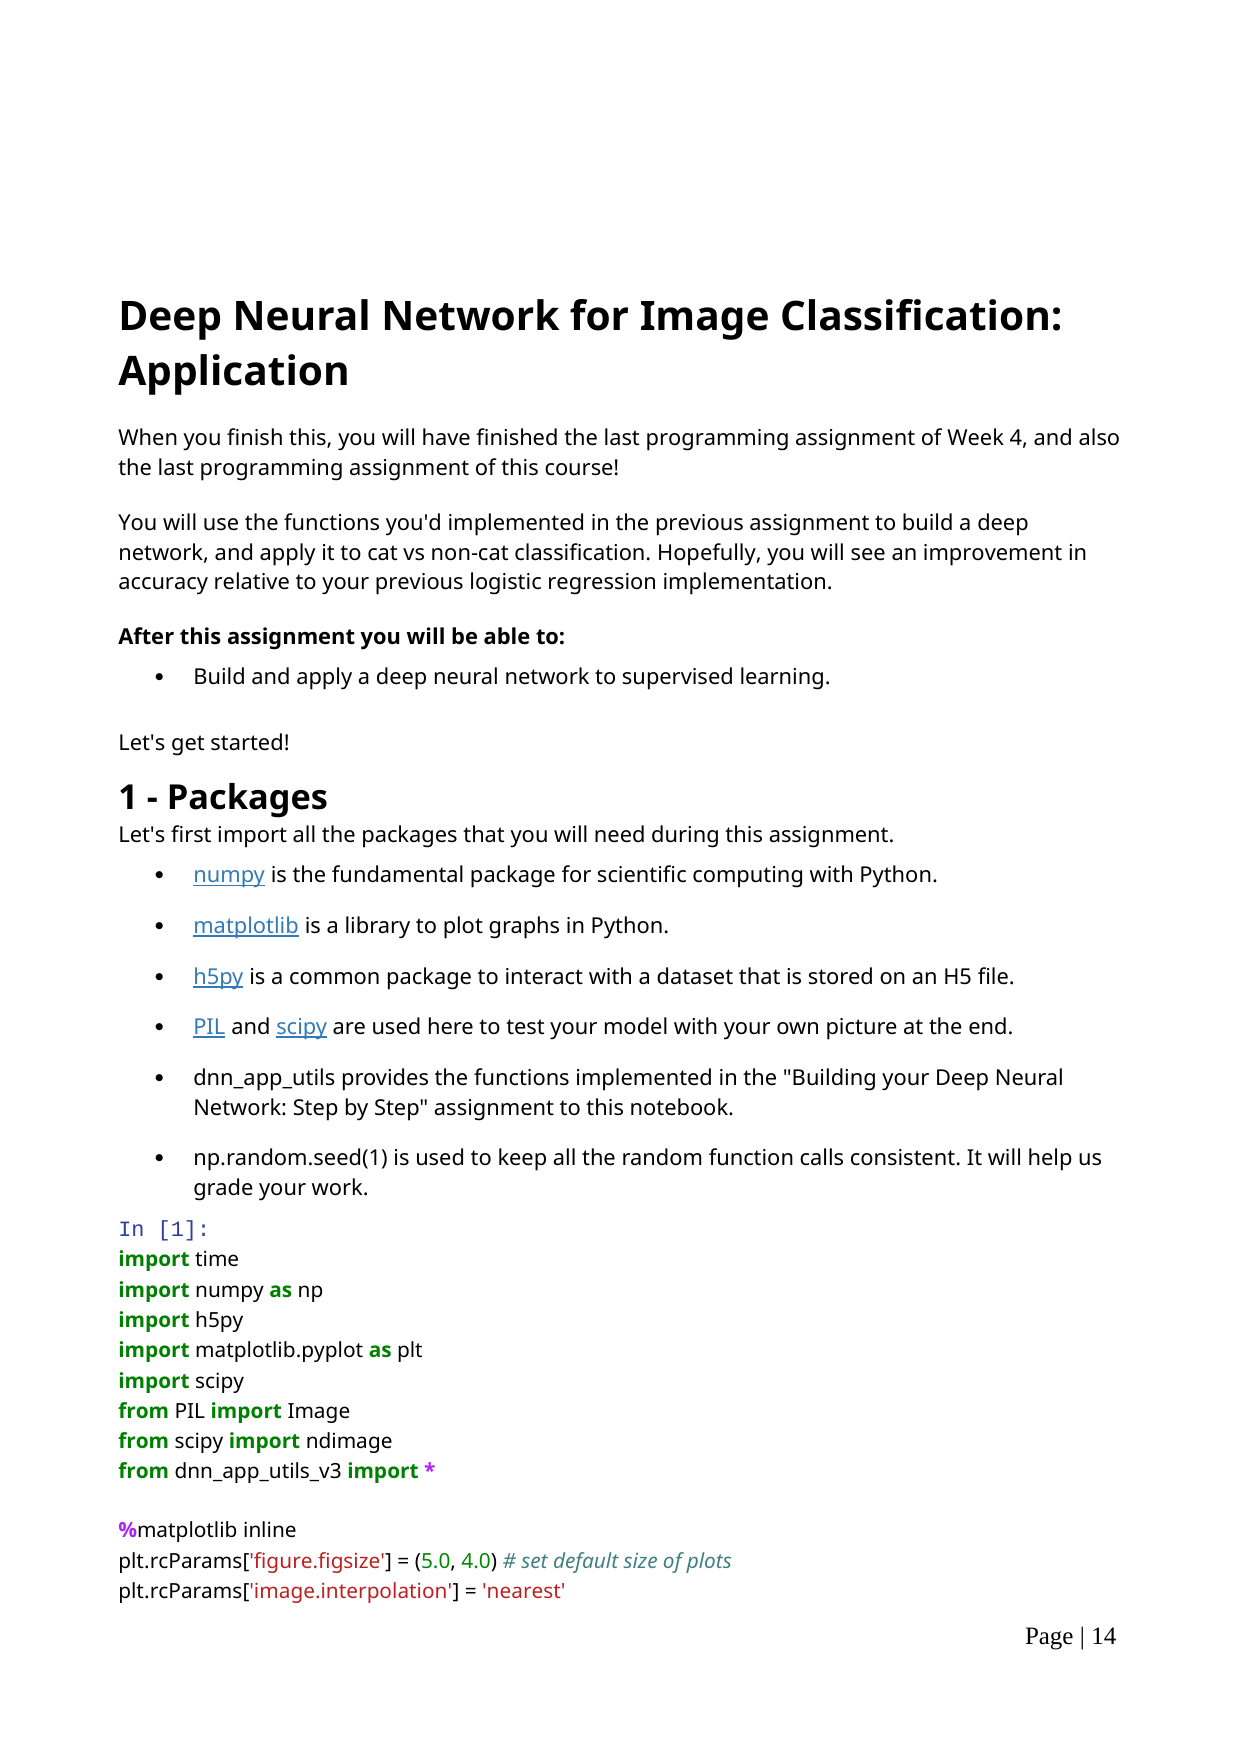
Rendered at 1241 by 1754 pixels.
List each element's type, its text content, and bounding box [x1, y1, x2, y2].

text When you finish this, you will have finished the last programming assignment of Week 4, and also the last programming assignment of this course! [118, 422, 1122, 482]
text import h5py [118, 1303, 1122, 1333]
text from dnn_app_utils_v3 import * [118, 1455, 1122, 1485]
list dnn_app_utils provides the functions implemented in the "Building your Deep Neural Network: Step by Step" assignment to this notebook. [156, 1062, 1122, 1121]
text Let's first import all the packages that you will need during this assignment. [118, 819, 1122, 849]
list Build and apply a deep neural network to supervised learning. [156, 661, 1122, 691]
text After this assignment you will be able to: [118, 621, 1122, 651]
text import numpy as np [118, 1273, 1122, 1303]
text from scipy import ndimage [118, 1424, 1122, 1455]
text You will use the functions you'd implemented in the previous assignment to build a deep network, and apply it to cat vs non-cat classification. Hopefully, you will see an improvement in accuracy relative to your previous logistic regression implementation. [118, 507, 1122, 596]
subtitle Deep Neural Network for Image Classification: Application [118, 287, 1122, 397]
text plt.rcParams['figure.figsize'] = (5.0, 4.0) # set default size of plots [118, 1544, 1122, 1574]
list numpy is the fundamental package for scientific computing with Python. [156, 859, 1122, 889]
list h5py is a common package to interact with a dataset that is stored on an H5 file. [156, 961, 1122, 990]
list matplotlib is a library to plot graphs in Python. [156, 910, 1122, 940]
text %matplotlib inline [118, 1513, 1122, 1544]
subtitle 1 - Packages [118, 772, 1122, 819]
text import scipy [118, 1364, 1122, 1394]
text from PIL import Image [118, 1394, 1122, 1424]
text import matplotlib.pyplot as plt [118, 1333, 1122, 1364]
text Let's get started! [118, 727, 1122, 756]
text plt.rcParams['image.interpolation'] = 'nearest' [118, 1574, 1122, 1604]
list np.random.seed(1) is used to keep all the random function calls consistent. It will help us grade your work. [156, 1142, 1122, 1202]
list PIL and scipy are used here to test your model with your own picture at the end. [156, 1011, 1122, 1041]
text In [1]: [118, 1212, 1122, 1243]
text import time [118, 1243, 1122, 1273]
text ​ [118, 1485, 1122, 1513]
